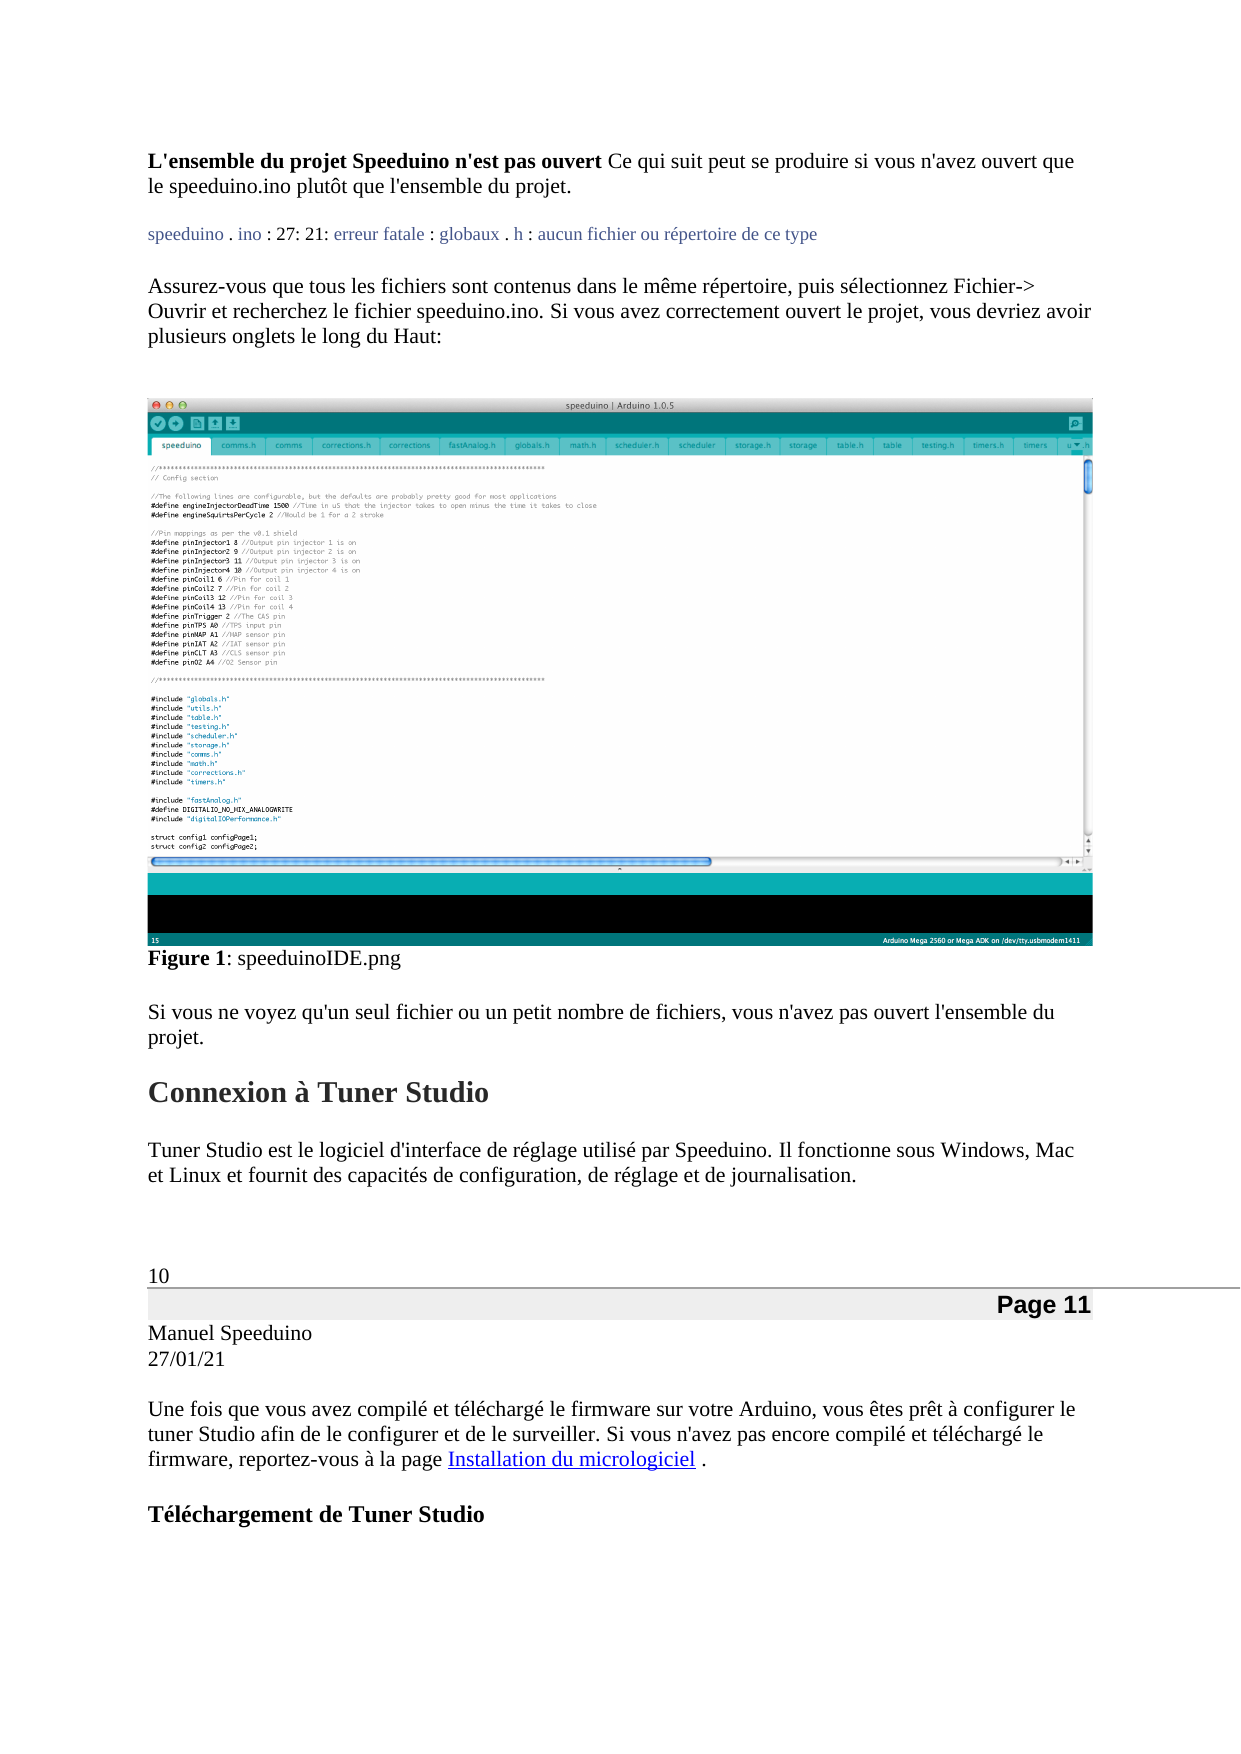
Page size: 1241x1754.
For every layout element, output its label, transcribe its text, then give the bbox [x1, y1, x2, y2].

text Tuner Studio est le logiciel d'interface de réglage utilisé par Speeduino. Il fonctionne sous Windows, Mac et Linux et fournit des capacités de configuration, de réglage et de journalisation. [148, 1137, 1093, 1187]
text Figure 1: speeduinoIDE.png [148, 946, 1093, 971]
text 10 [148, 1263, 1093, 1287]
text Connexion à Tuner Studio [148, 1074, 1093, 1109]
text Une fois que vous avez compilé et téléchargé le firmware sur votre Arduino, vous êtes prêt à configurer le tuner Studio afin de le configurer et de le surveiller. Si vous n'avez pas encore compilé et téléchargé le firmware, reportez-vous à la page Installation du micrologiciel . [148, 1396, 1093, 1472]
text 27/01/21 [148, 1346, 1093, 1371]
text Manuel Speeduino [148, 1320, 1093, 1346]
table_header Page 11 [148, 1289, 1093, 1320]
text Si vous ne voyez qu'un seul fichier ou un petit nombre de fichiers, vous n'avez pas ouvert l'ensemble du projet. [148, 999, 1093, 1049]
text L'ensemble du projet Speeduino n'est pas ouvert Ce qui suit peut se produire si vous n'avez ouvert que le speeduino.ino plutôt que l'ensemble du projet. [148, 148, 1093, 198]
text Assurez-vous que tous les fichiers sont contenus dans le même répertoire, puis sélectionnez Fichier-> Ouvrir et recherchez le fichier speeduino.ino. Si vous avez correctement ouvert le projet, vous devriez avoir plusieurs onglets le long du Haut: [148, 273, 1093, 348]
text Téléchargement de Tuner Studio [148, 1500, 1093, 1527]
text speeduino . ino : 27: 21: erreur fatale : globaux . h : aucun fichier ou répertoire de ce type [148, 223, 1093, 245]
